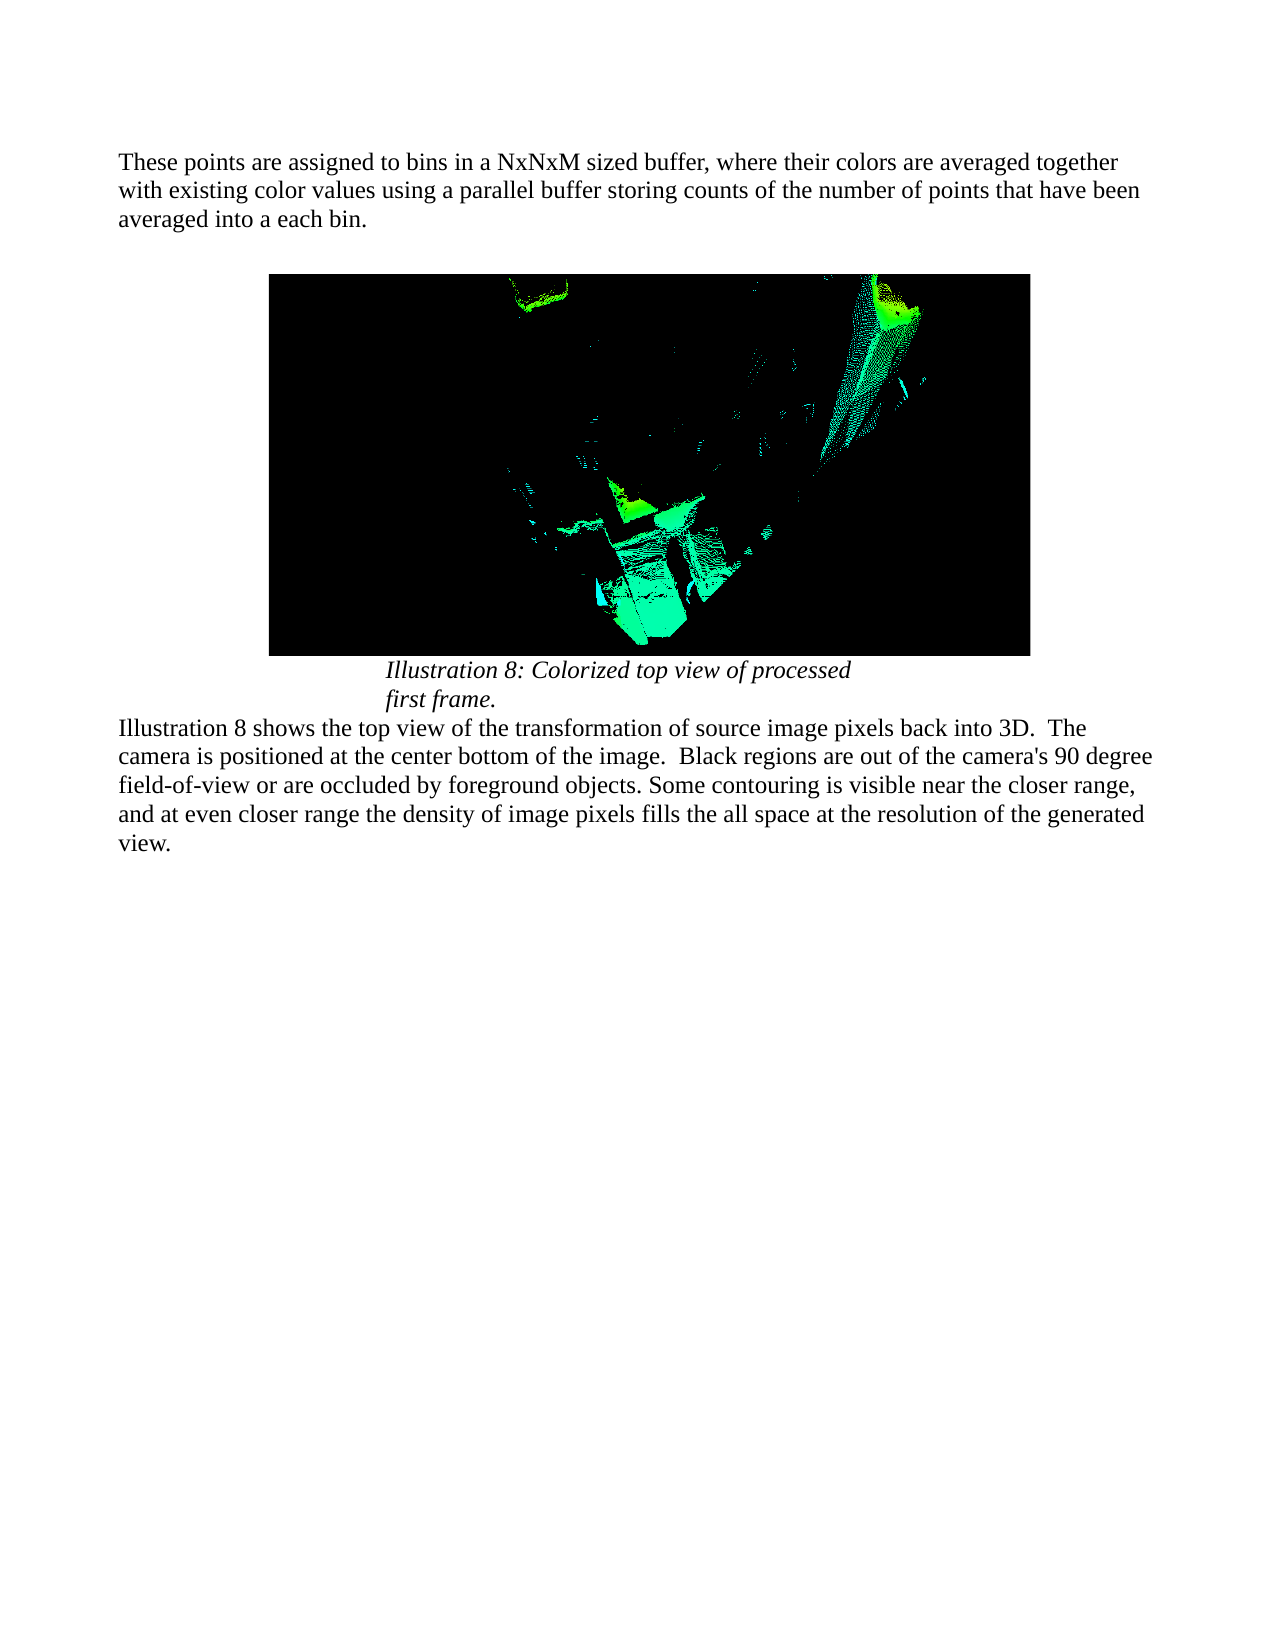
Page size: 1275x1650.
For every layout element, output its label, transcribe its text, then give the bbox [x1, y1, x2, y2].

text Illustration 8: Colorized top view of processed first frame. [385, 656, 890, 713]
picture [268, 274, 1031, 656]
text These points are assigned to bins in a NxNxM sized buffer, where their colors are averaged together with existing color values using a parallel buffer storing counts of the number of points that have been averaged into a each bin. [118, 147, 1157, 233]
text Illustration 8 shows the top view of the transformation of source image pixels back into 3D. The camera is positioned at the center bottom of the image. Black regions are out of the camera's 90 degree field-of-view or are occluded by foreground objects. Some contouring is visible near the closer range, and at even closer range the density of image pixels fills the all space at the resolution of the generated view. [118, 262, 1157, 856]
